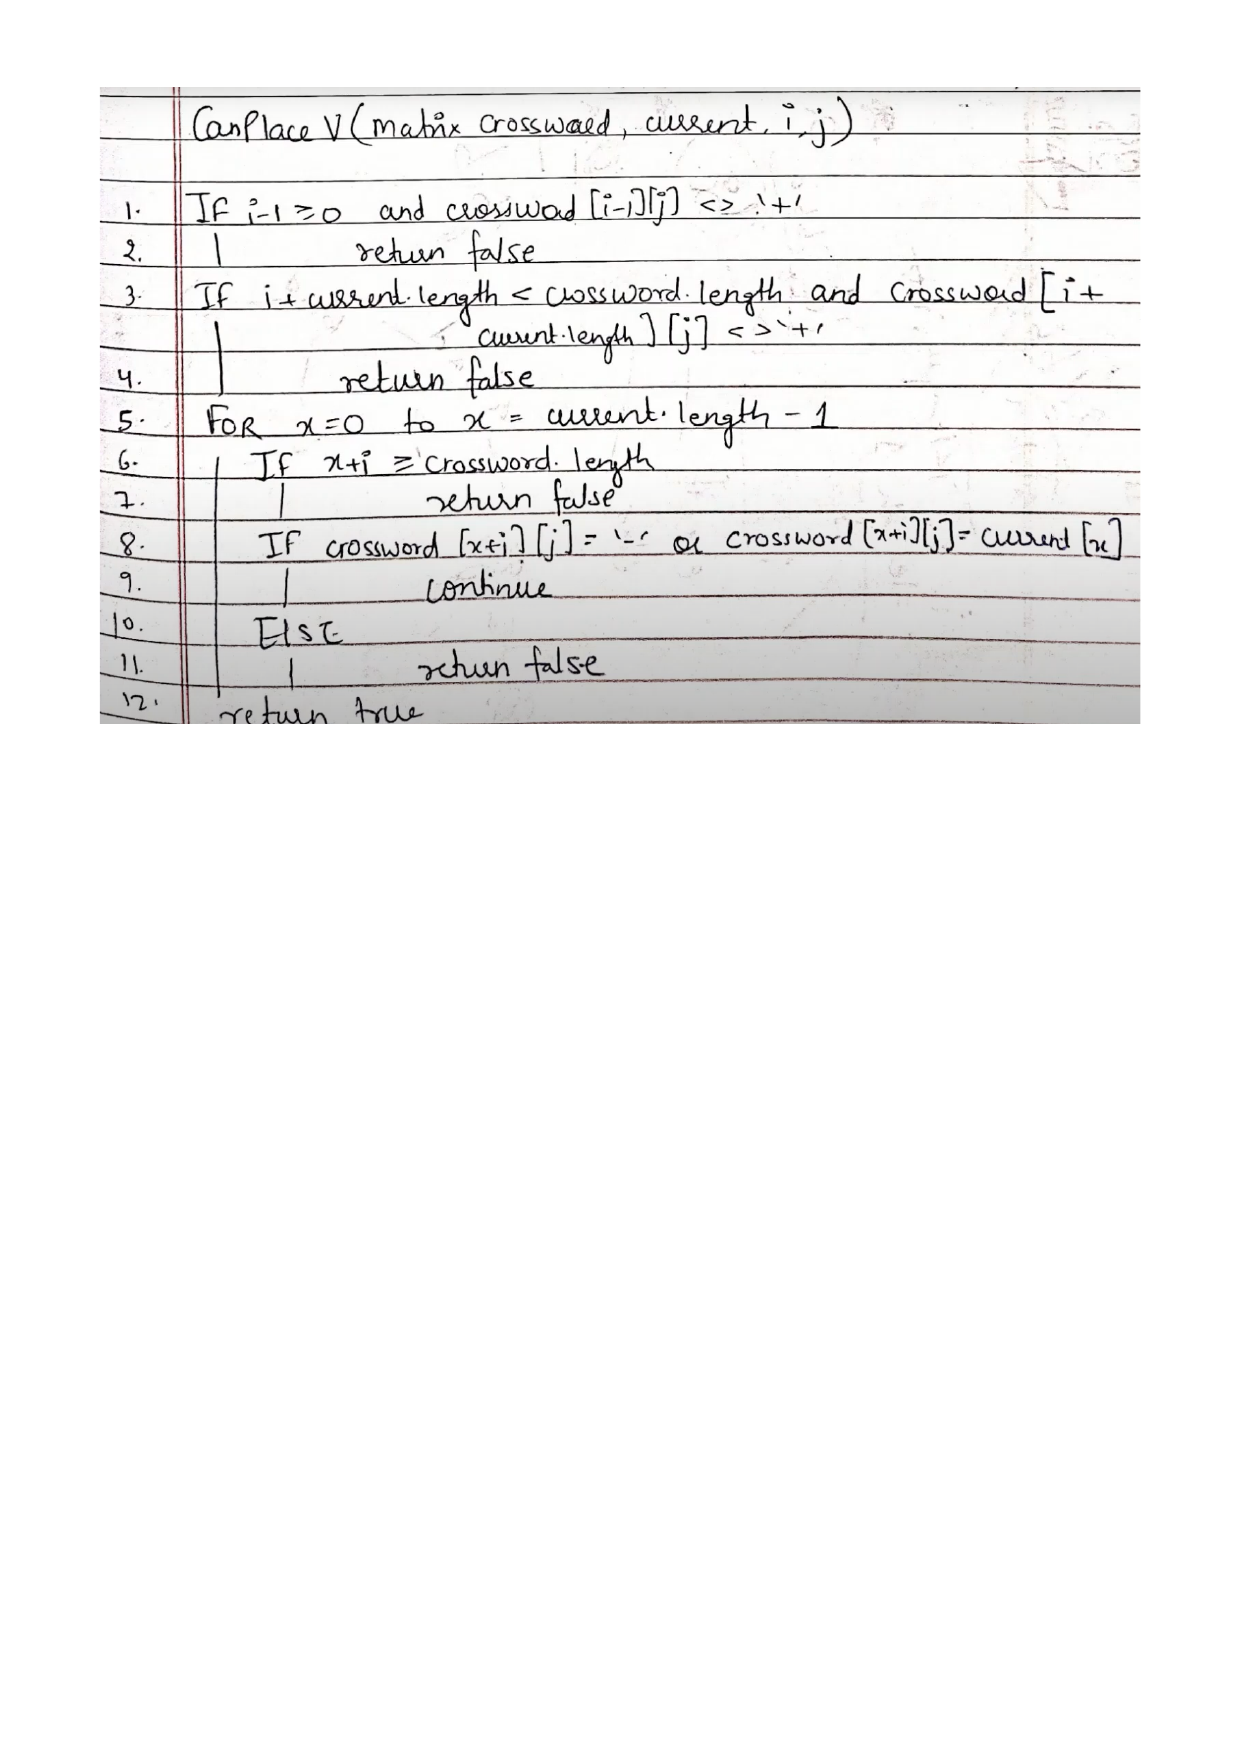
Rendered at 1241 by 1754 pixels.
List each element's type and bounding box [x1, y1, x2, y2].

picture [99, 87, 1141, 724]
